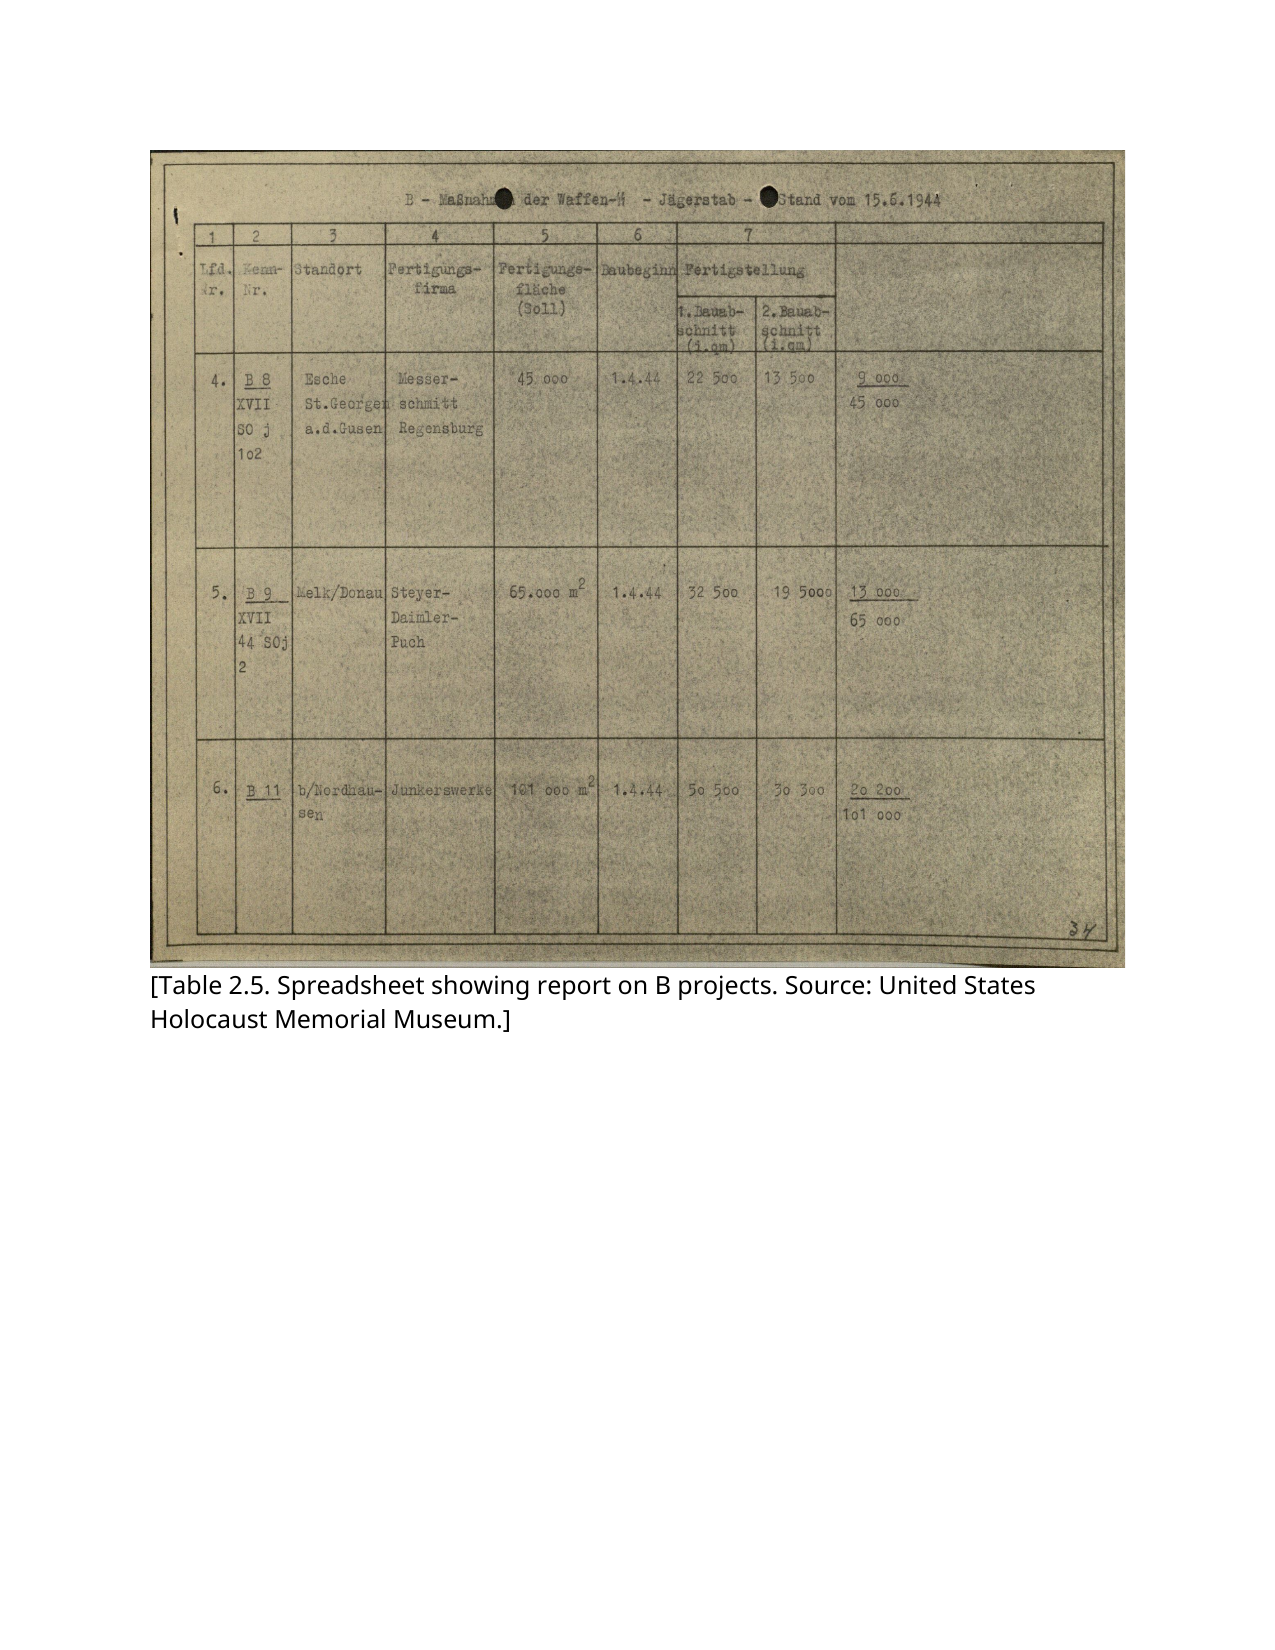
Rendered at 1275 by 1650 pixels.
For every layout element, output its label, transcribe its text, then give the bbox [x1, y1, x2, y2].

text [Table 2.5. Spreadsheet showing report on B projects. Source: United States Holocaust Memorial Museum.] [150, 968, 1125, 1036]
picture [150, 150, 1125, 968]
